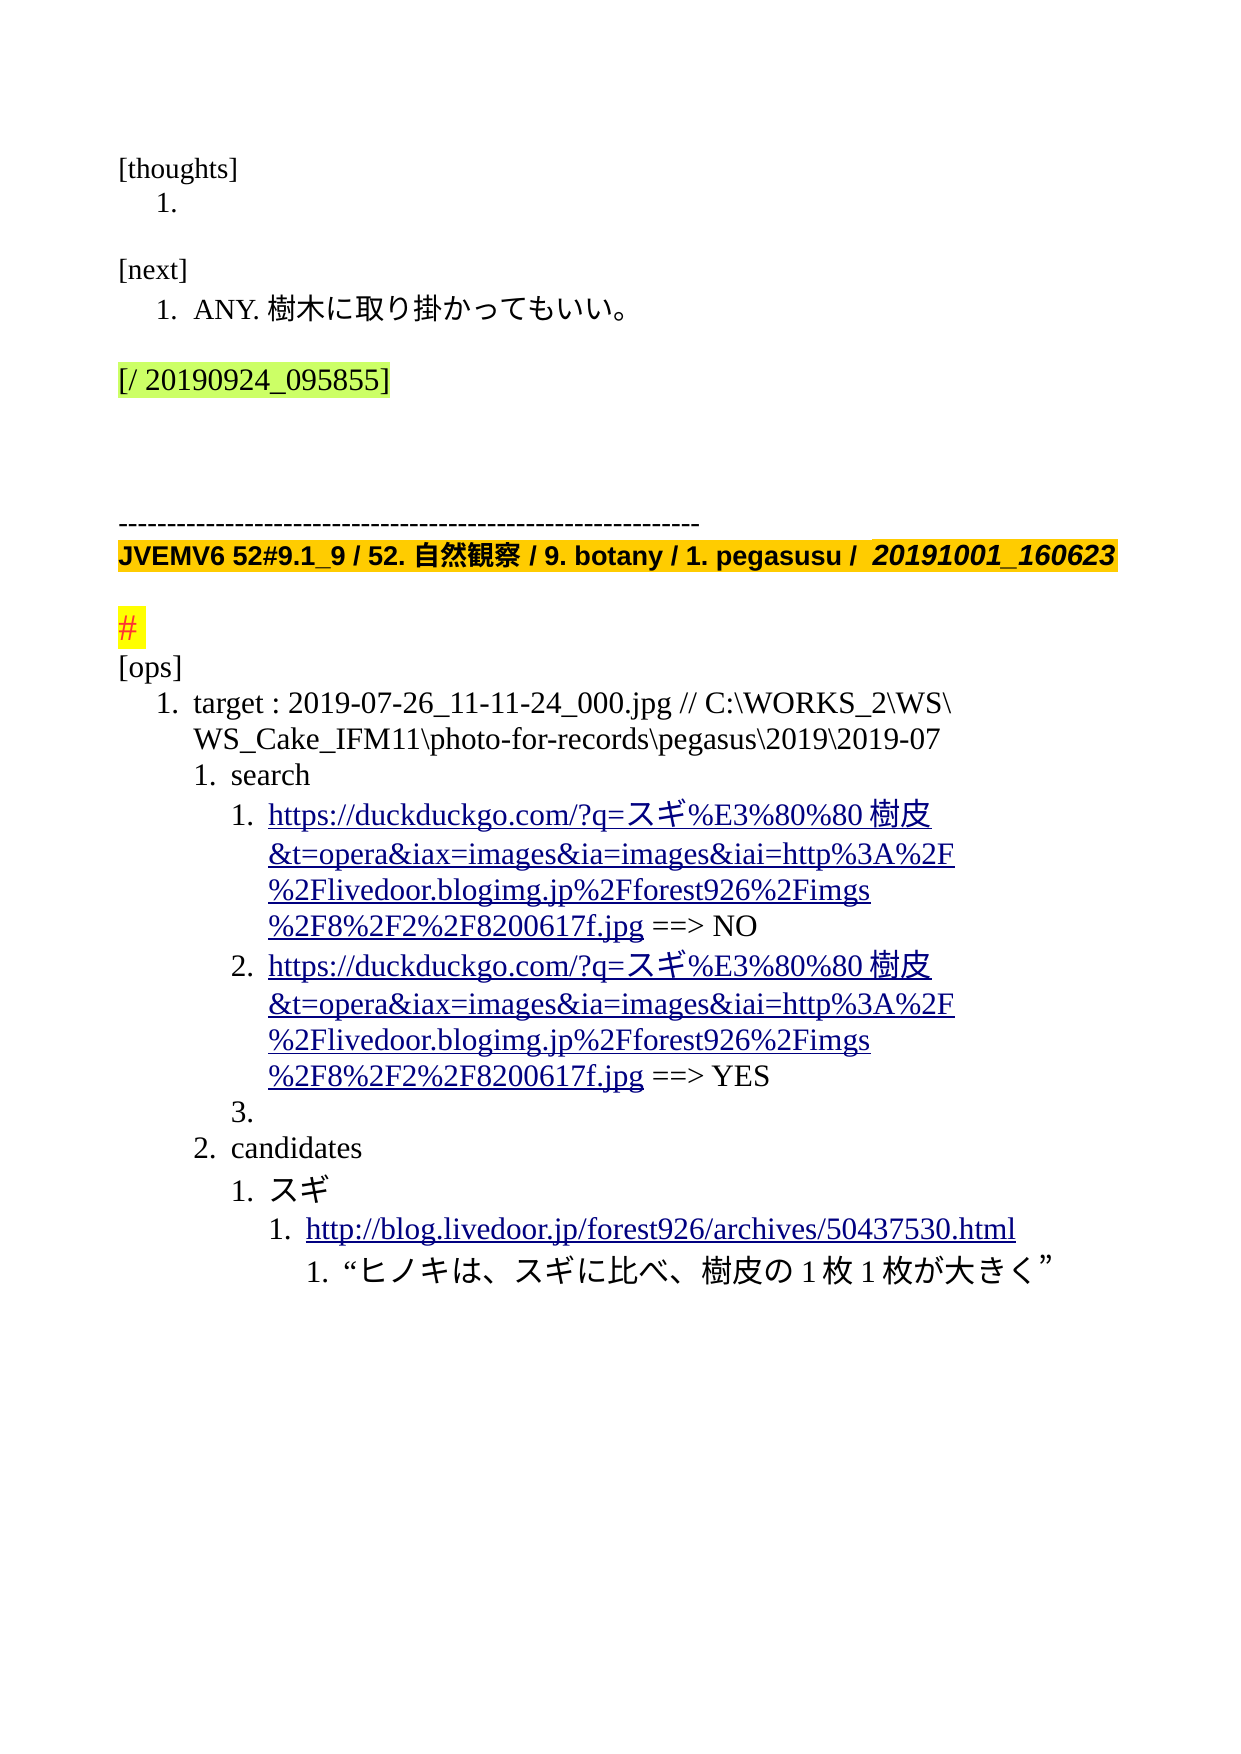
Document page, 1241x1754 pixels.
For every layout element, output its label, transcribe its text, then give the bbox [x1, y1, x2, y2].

text ------------------------------------------------------------ [118, 505, 1122, 538]
list http://blog.livedoor.jp/forest926/archives/50437530.html [268, 1210, 1122, 1246]
list スギ [231, 1165, 1122, 1210]
list target : 2019-07-26_11-11-24_000.jpg // C:\WORKS_2\WS\WS_Cake_IFM11\photo-for-records\pegasus\2019\2019-07 [156, 684, 1122, 756]
text JVEMV6 52#9.1_9 / 52. 自然観察 / 9. botany / 1. pegasusu / 20191001_160623 [118, 538, 1122, 572]
list ANY. 樹木に取り掛かってもいい。 [156, 286, 1122, 328]
list https://duckduckgo.com/?q=スギ%E3%80%80樹皮&t=opera&iax=images&ia=images&iai=http%3A%2F%2Flivedoor.blogimg.jp%2Fforest926%2Fimgs%2F8%2F2%2F8200617f.jpg ==> NO [231, 792, 1122, 943]
text [ops] [118, 649, 1122, 684]
list “ヒノキは、スギに比べ、樹皮の1枚1枚が大きく” [306, 1246, 1122, 1291]
list https://duckduckgo.com/?q=スギ%E3%80%80樹皮&t=opera&iax=images&ia=images&iai=http%3A%2F%2Flivedoor.blogimg.jp%2Fforest926%2Fimgs%2F8%2F2%2F8200617f.jpg ==> YES [231, 943, 1122, 1093]
text [/ 20190924_095855] [118, 362, 1122, 398]
text # [118, 606, 1122, 649]
text [thoughts] [118, 152, 1122, 185]
list candidates [193, 1129, 1122, 1165]
text [next] [118, 252, 1122, 286]
list search [193, 756, 1122, 792]
